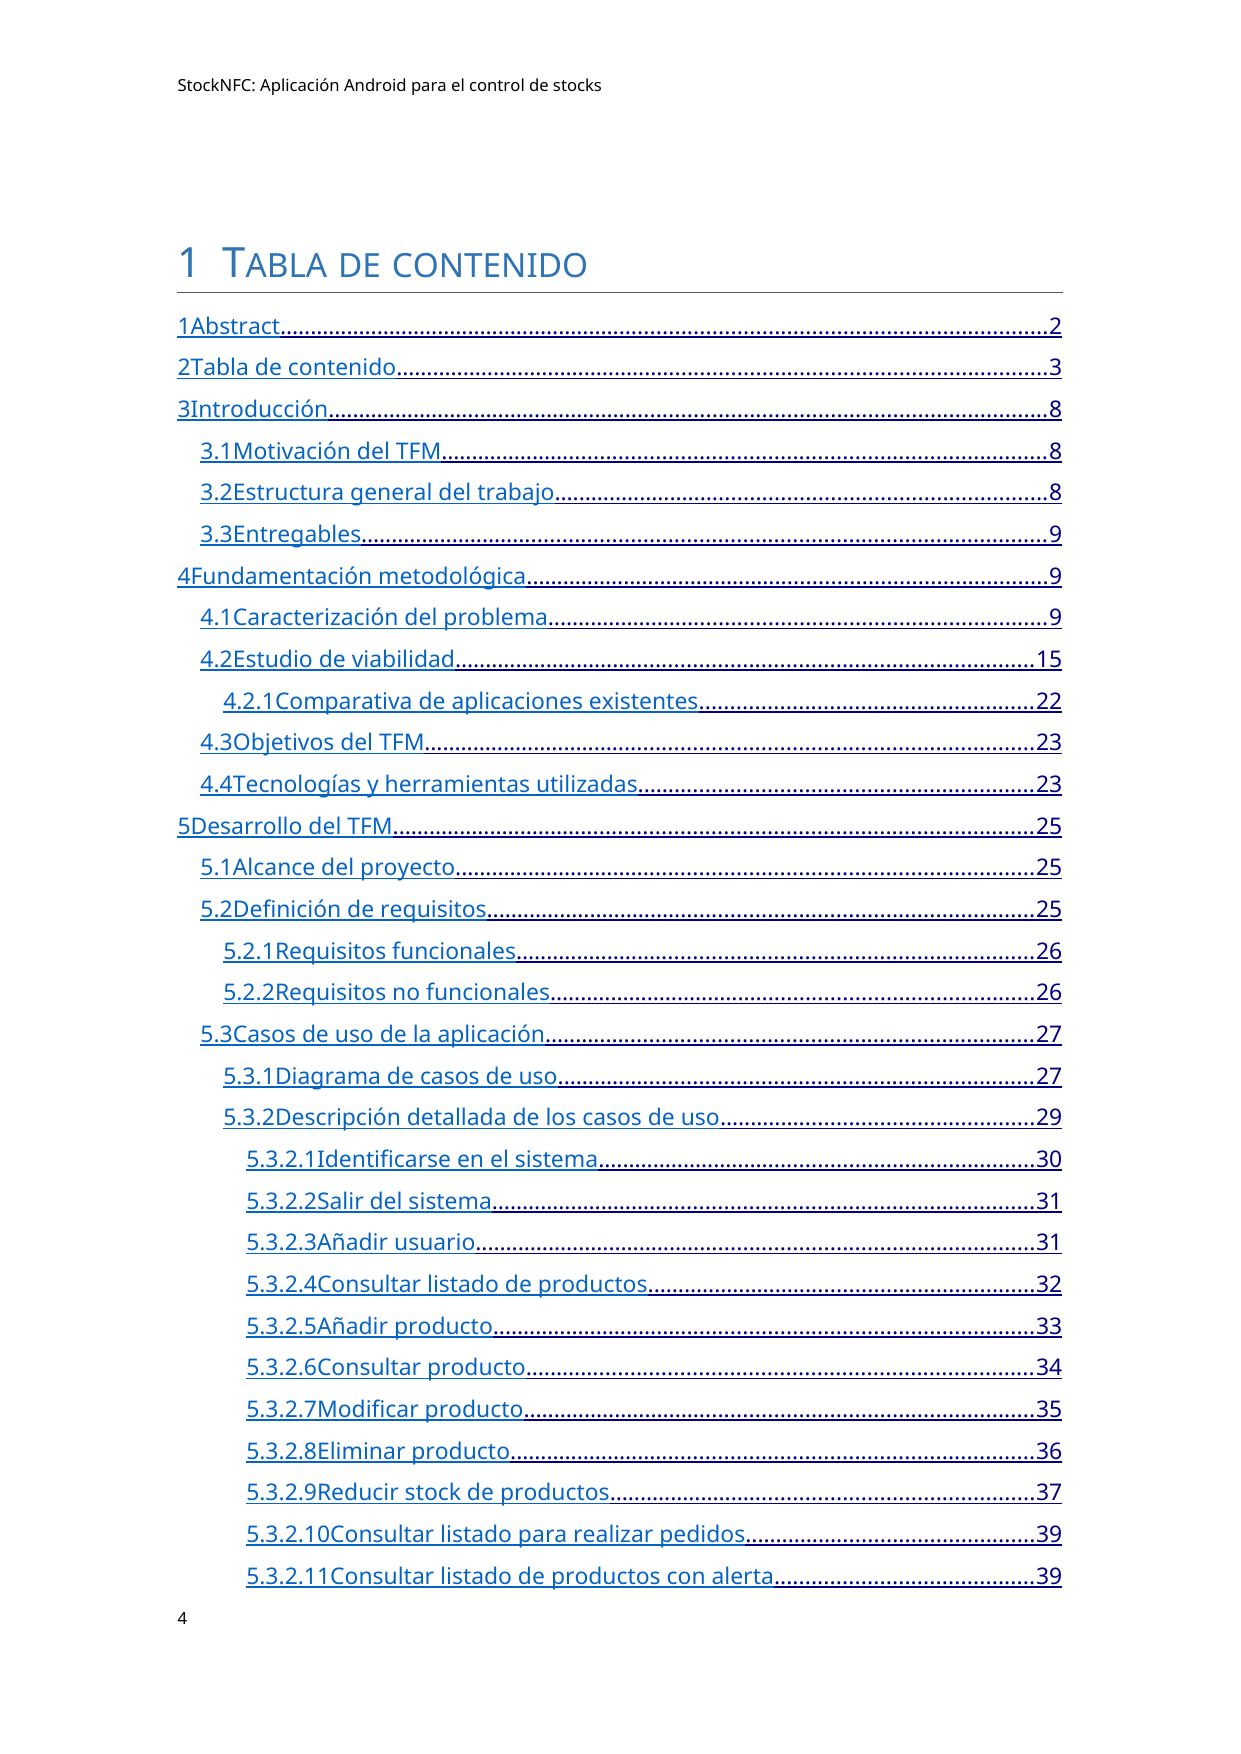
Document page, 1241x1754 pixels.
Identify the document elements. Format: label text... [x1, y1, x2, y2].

text 3.2 Estructura general del trabajo 8 [200, 476, 1063, 507]
text 3.3 Entregables 9 [200, 518, 1063, 549]
text 3.1 Motivación del TFM 8 [200, 434, 1063, 466]
text 5.3.2 Descripción detallada de los casos de uso 29 [223, 1101, 1063, 1132]
text 5.3.2.8 Eliminar producto 36 [246, 1434, 1063, 1466]
text 5.3.2.1 Identificarse en el sistema 30 [246, 1143, 1063, 1174]
text 5.3.2.5 Añadir producto 33 [246, 1309, 1063, 1341]
text 1 Abstract 2 [177, 309, 1063, 341]
text 5.3.1 Diagrama de casos de uso 27 [223, 1059, 1063, 1091]
text 5.2.1 Requisitos funcionales 26 [223, 934, 1063, 966]
text 4.4 Tecnologías y herramientas utilizadas 23 [200, 768, 1063, 799]
text 5.3.2.3 Añadir usuario 31 [246, 1226, 1063, 1257]
text 5.3.2.10 Consultar listado para realizar pedidos 39 [246, 1518, 1063, 1549]
text 4 Fundamentación metodológica 9 [177, 559, 1063, 591]
text 5.3.2.9 Reducir stock de productos 37 [246, 1476, 1063, 1507]
text 5.3.2.4 Consultar listado de productos 32 [246, 1268, 1063, 1299]
text 5.3 Casos de uso de la aplicación 27 [200, 1018, 1063, 1049]
text 4.3 Objetivos del TFM 23 [200, 726, 1063, 757]
text 5.1 Alcance del proyecto 25 [200, 851, 1063, 882]
text 5.3.2.2 Salir del sistema 31 [246, 1184, 1063, 1216]
text 4.2.1 Comparativa de aplicaciones existentes 22 [223, 684, 1063, 716]
text 5.3.2.11 Consultar listado de productos con alerta 39 [246, 1559, 1063, 1591]
subtitle Tabla de contenido [177, 233, 1063, 292]
text 3 Introducción 8 [177, 393, 1063, 424]
text 5.2.2 Requisitos no funcionales 26 [223, 976, 1063, 1007]
text 4.2 Estudio de viabilidad 15 [200, 643, 1063, 674]
text 5.3.2.7 Modificar producto 35 [246, 1393, 1063, 1424]
text 5.3.2.6 Consultar producto 34 [246, 1351, 1063, 1382]
text 5 Desarrollo del TFM 25 [177, 809, 1063, 841]
text 4.1 Caracterización del problema 9 [200, 601, 1063, 632]
text 5.2 Definición de requisitos 25 [200, 893, 1063, 924]
text 2 Tabla de contenido 3 [177, 351, 1063, 382]
